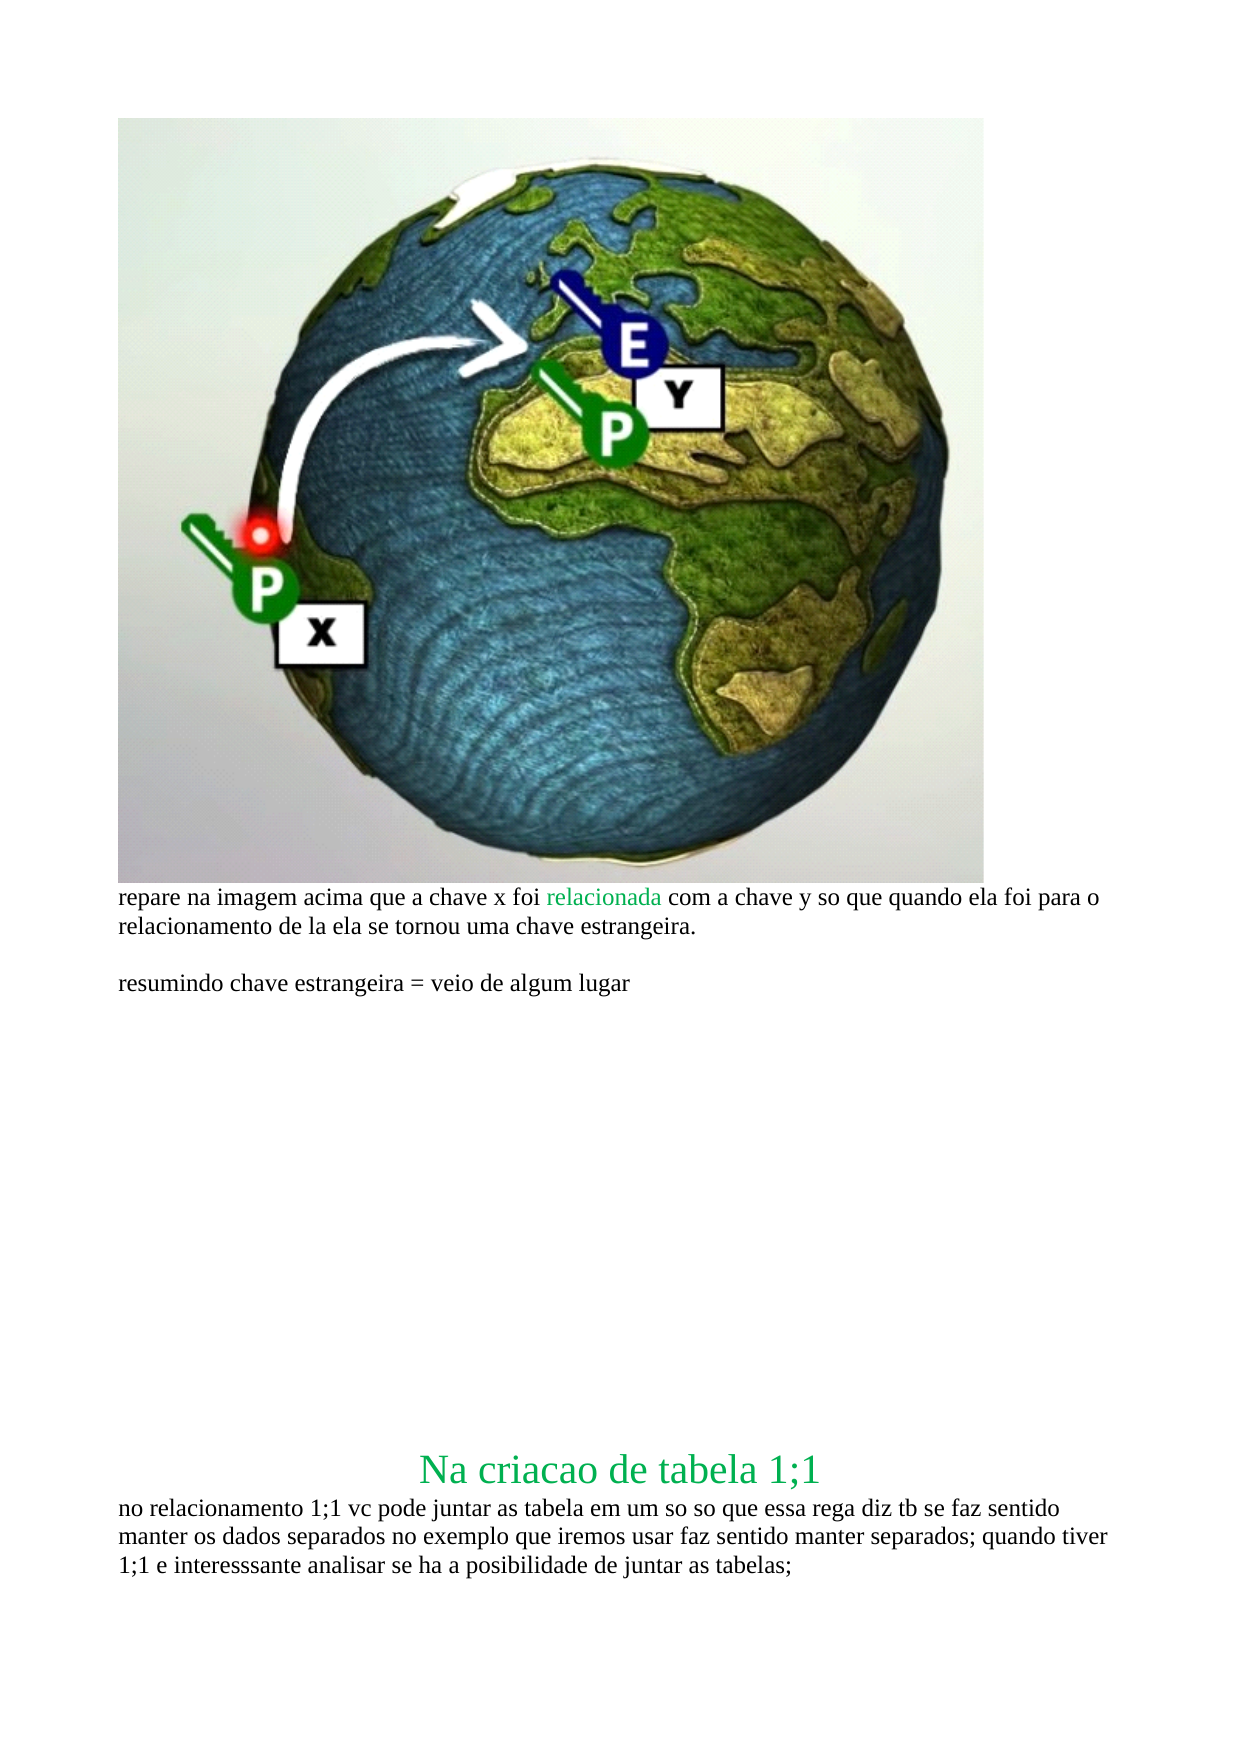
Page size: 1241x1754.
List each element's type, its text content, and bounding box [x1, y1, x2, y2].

text no relacionamento 1;1 vc pode juntar as tabela em um so so que essa rega diz tb se faz sentido manter os dados separados no exemplo que iremos usar faz sentido manter separados; quando tiver 1;1 e interesssante analisar se ha a posibilidade de juntar as tabelas; [118, 1493, 1122, 1579]
text repare na imagem acima que a chave x foi relacionada com a chave y so que quando ela foi para o relacionamento de la ela se tornou uma chave estrangeira. [118, 882, 1122, 940]
text resumindo chave estrangeira = veio de algum lugar [118, 968, 1122, 996]
text Na criacao de tabela 1;1 [118, 1445, 1122, 1493]
